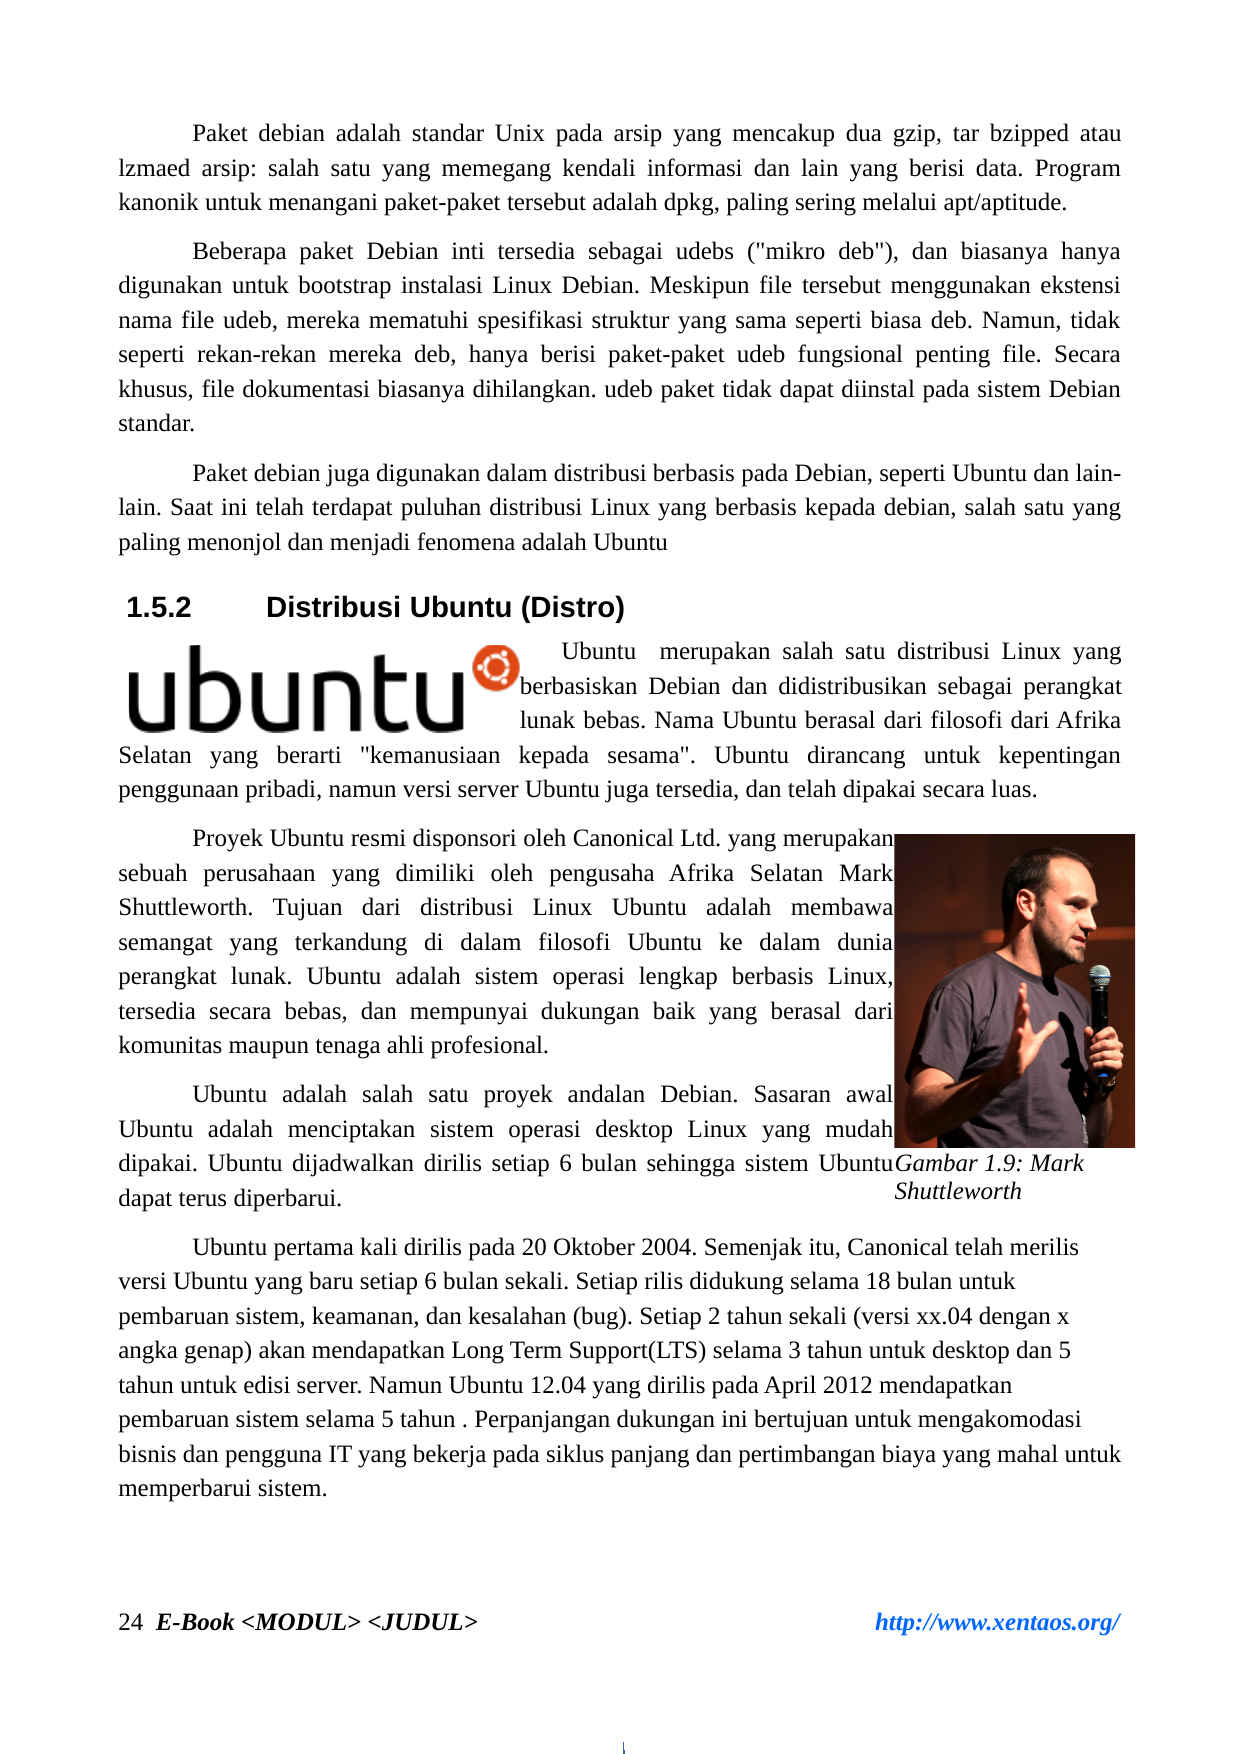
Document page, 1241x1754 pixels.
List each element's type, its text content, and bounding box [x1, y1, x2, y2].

text Beberapa paket Debian inti tersedia sebagai udebs ("mikro deb"), dan biasanya hanya digunakan untuk bootstrap instalasi Linux Debian. Meskipun file tersebut menggunakan ekstensi nama file udeb, mereka mematuhi spesifikasi struktur yang sama seperti biasa deb. Namun, tidak seperti rekan-rekan mereka deb, hanya berisi paket-paket udeb fungsional penting file. Secara khusus, file dokumentasi biasanya dihilangkan. udeb paket tidak dapat diinstal pada sistem Debian standar. [118, 236, 1122, 437]
text Gambar 1.9: Mark Shuttleworth [894, 834, 1135, 1205]
text Ubuntu merupakan salah satu distribusi Linux yang berbasiskan Debian dan didistribusikan sebagai perangkat lunak bebas. Nama Ubuntu berasal dari filosofi dari Afrika Selatan yang berarti "kemanusiaan kepada sesama". Ubuntu dirancang untuk kepentingan penggunaan pribadi, namun versi server Ubuntu juga tersedia, dan telah dipakai secara luas. [118, 636, 1122, 803]
text Paket debian adalah standar Unix pada arsip yang mencakup dua gzip, tar bzipped atau lzmaed arsip: salah satu yang memegang kendali informasi dan lain yang berisi data. Program kanonik untuk menangani paket-paket tersebut adalah dpkg, paling sering melalui apt/aptitude. [118, 118, 1122, 216]
text Paket debian juga digunakan dalam distribusi berbasis pada Debian, seperti Ubuntu dan lain-lain. Saat ini telah terdapat puluhan distribusi Linux yang berbasis kepada debian, salah satu yang paling menonjol dan menjadi fenomena adalah Ubuntu [118, 458, 1122, 555]
picture [894, 834, 943, 1148]
text Proyek Ubuntu resmi disponsori oleh Canonical Ltd. yang merupakan sebuah perusahaan yang dimiliki oleh pengusaha Afrika Selatan Mark Shuttleworth. Tujuan dari distribusi Linux Ubuntu adalah membawa semangat yang terkandung di dalam filosofi Ubuntu ke dalam dunia perangkat lunak. Ubuntu adalah sistem operasi lengkap berbasis Linux, tersedia secara bebas, dan mempunyai dukungan baik yang berasal dari komunitas maupun tenaga ahli profesional. [118, 822, 1135, 1059]
picture [128, 645, 520, 733]
text Ubuntu adalah salah satu proyek andalan Debian. Sasaran awal Ubuntu adalah menciptakan sistem operasi desktop Linux yang mudah dipakai. Ubuntu dijadwalkan dirilis setiap 6 bulan sehingga sistem Ubuntu dapat terus diperbarui. [118, 1079, 1122, 1212]
text Ubuntu pertama kali dirilis pada 20 Oktober 2004. Semenjak itu, Canonical telah merilis versi Ubuntu yang baru setiap 6 bulan sekali. Setiap rilis didukung selama 18 bulan untuk pembaruan sistem, keamanan, dan kesalahan (bug). Setiap 2 tahun sekali (versi xx.04 dengan x angka genap) akan mendapatkan Long Term Support(LTS) selama 3 tahun untuk desktop dan 5 tahun untuk edisi server. Namun Ubuntu 12.04 yang dirilis pada April 2012 mendapatkan pembaruan sistem selama 5 tahun . Perpanjangan dukungan ini bertujuan untuk mengakomodasi bisnis dan pengguna IT yang bekerja pada siklus panjang dan pertimbangan biaya yang mahal untuk memperbarui sistem. [118, 1232, 1122, 1502]
subtitle Distribusi Ubuntu (Distro) [118, 590, 1122, 624]
